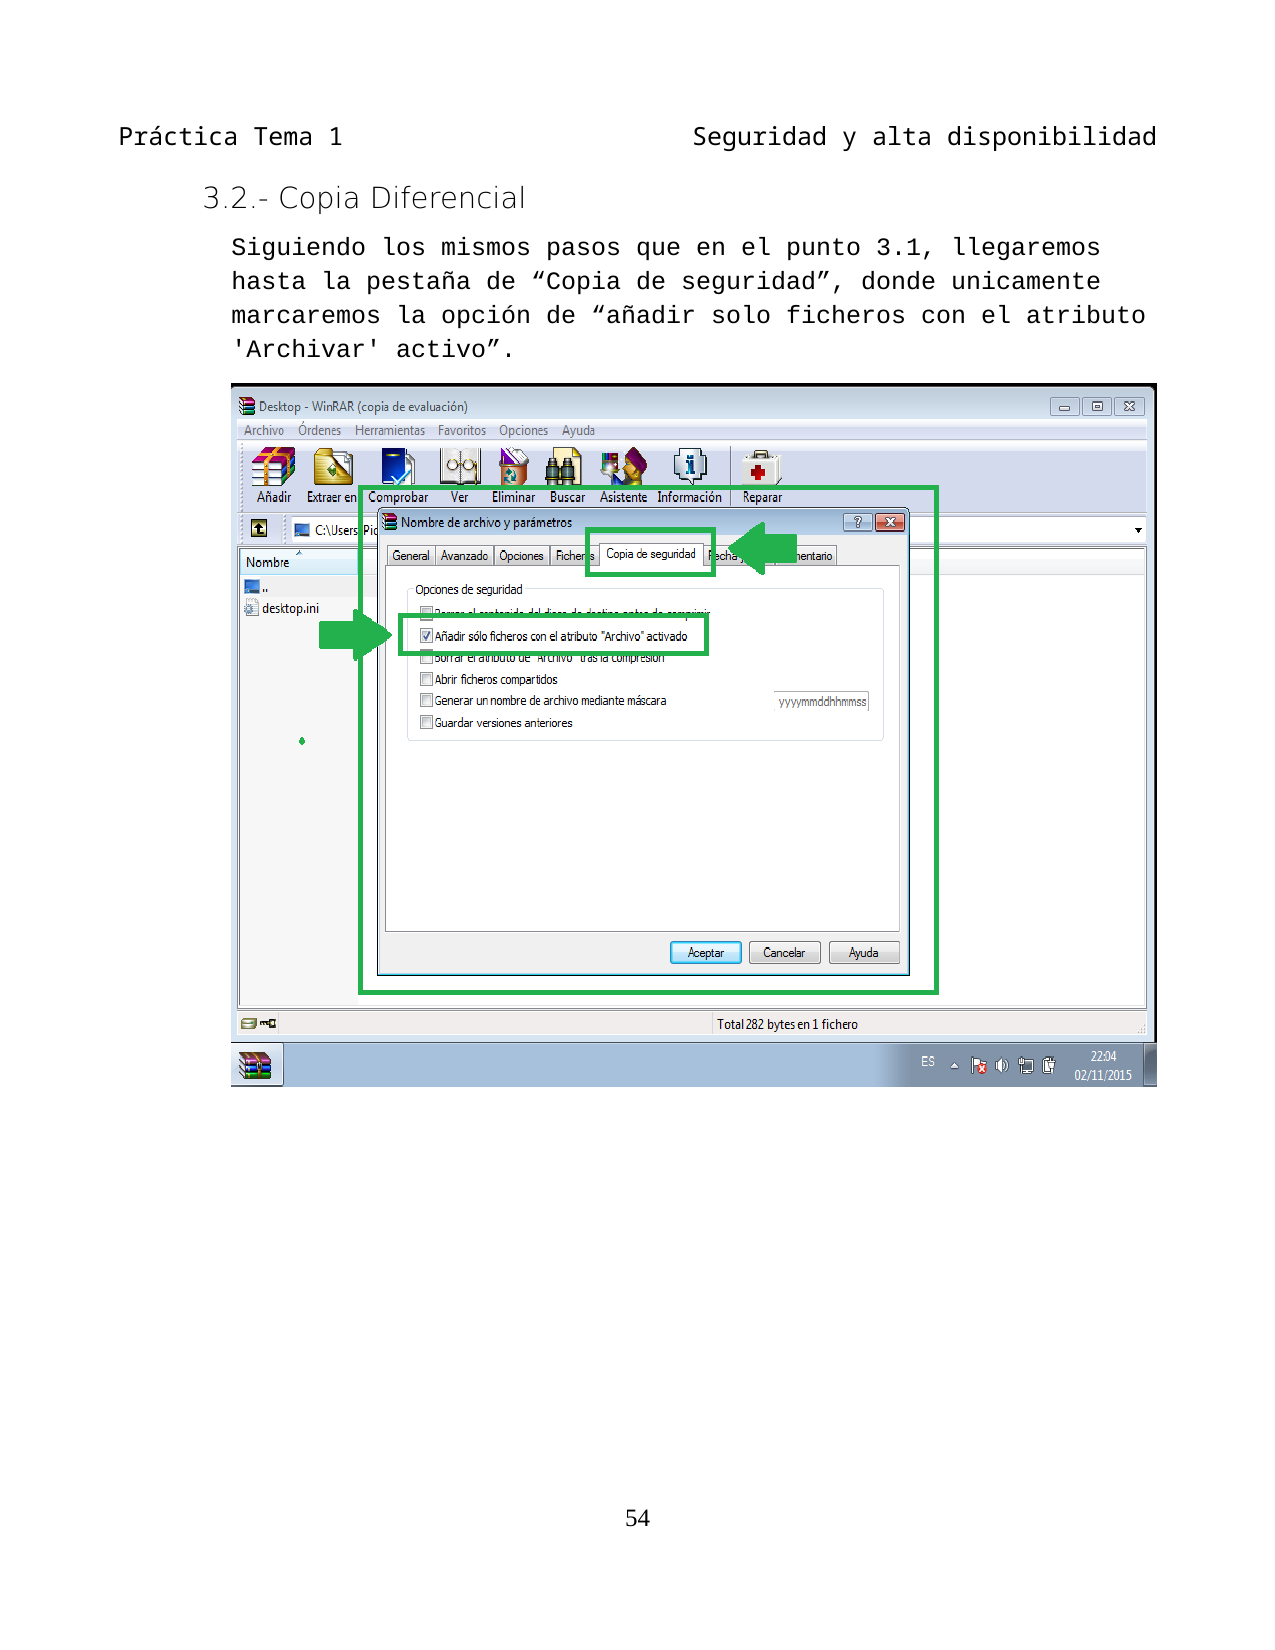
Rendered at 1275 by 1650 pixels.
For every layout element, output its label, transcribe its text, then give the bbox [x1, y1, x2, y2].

list Copia Diferencial [193, 182, 1157, 216]
picture [231, 383, 1157, 1087]
text Siguiendo los mismos pasos que en el punto 3.1, llegaremos hasta la pestaña de “Copia de seguridad”, donde unicamente marcaremos la opción de “añadir solo ficheros con el atributo 'Archivar' activo”. [231, 235, 1157, 365]
